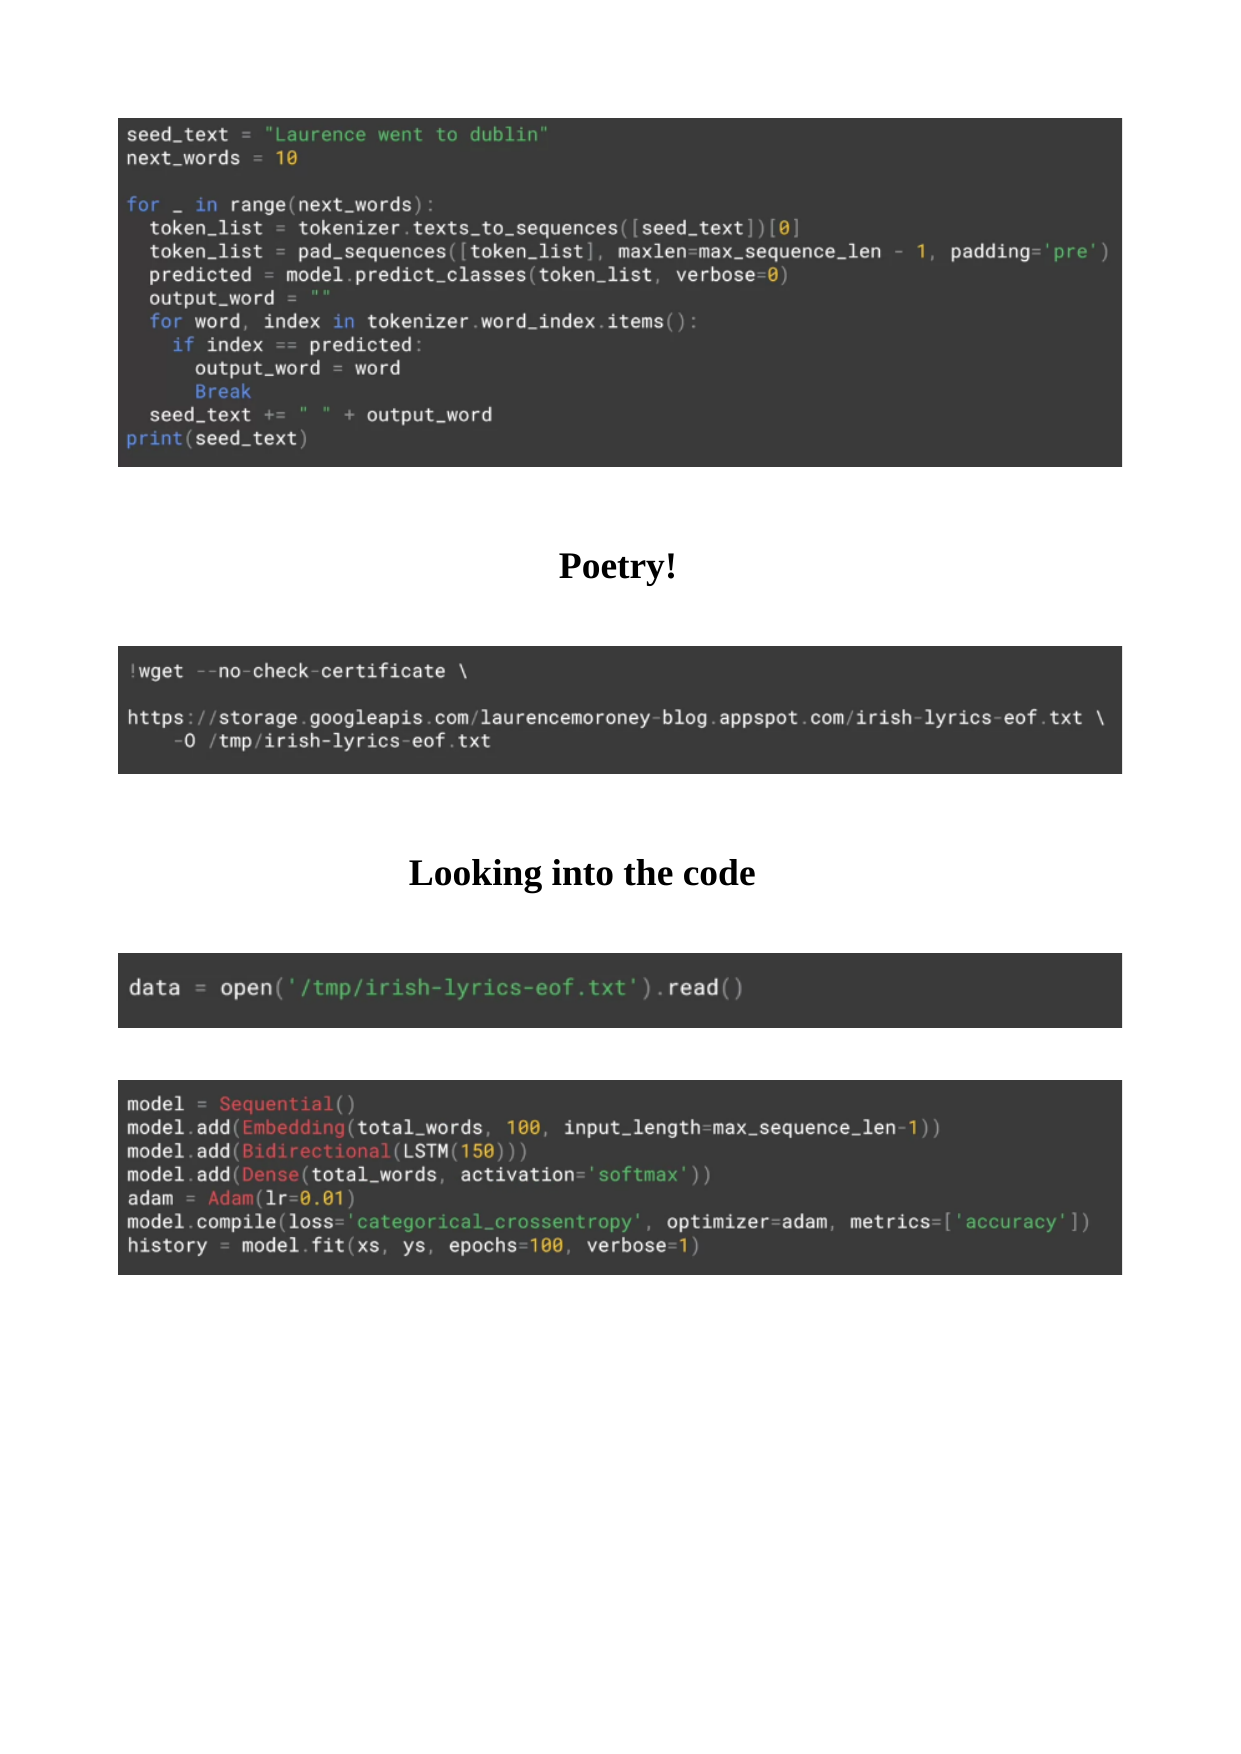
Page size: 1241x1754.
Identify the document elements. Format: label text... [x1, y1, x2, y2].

subtitle Looking into the code [118, 851, 1122, 894]
picture [118, 1080, 1123, 1275]
picture [118, 118, 1123, 467]
subtitle Poetry! [118, 543, 1122, 586]
picture [118, 646, 1123, 774]
picture [118, 953, 1123, 1028]
